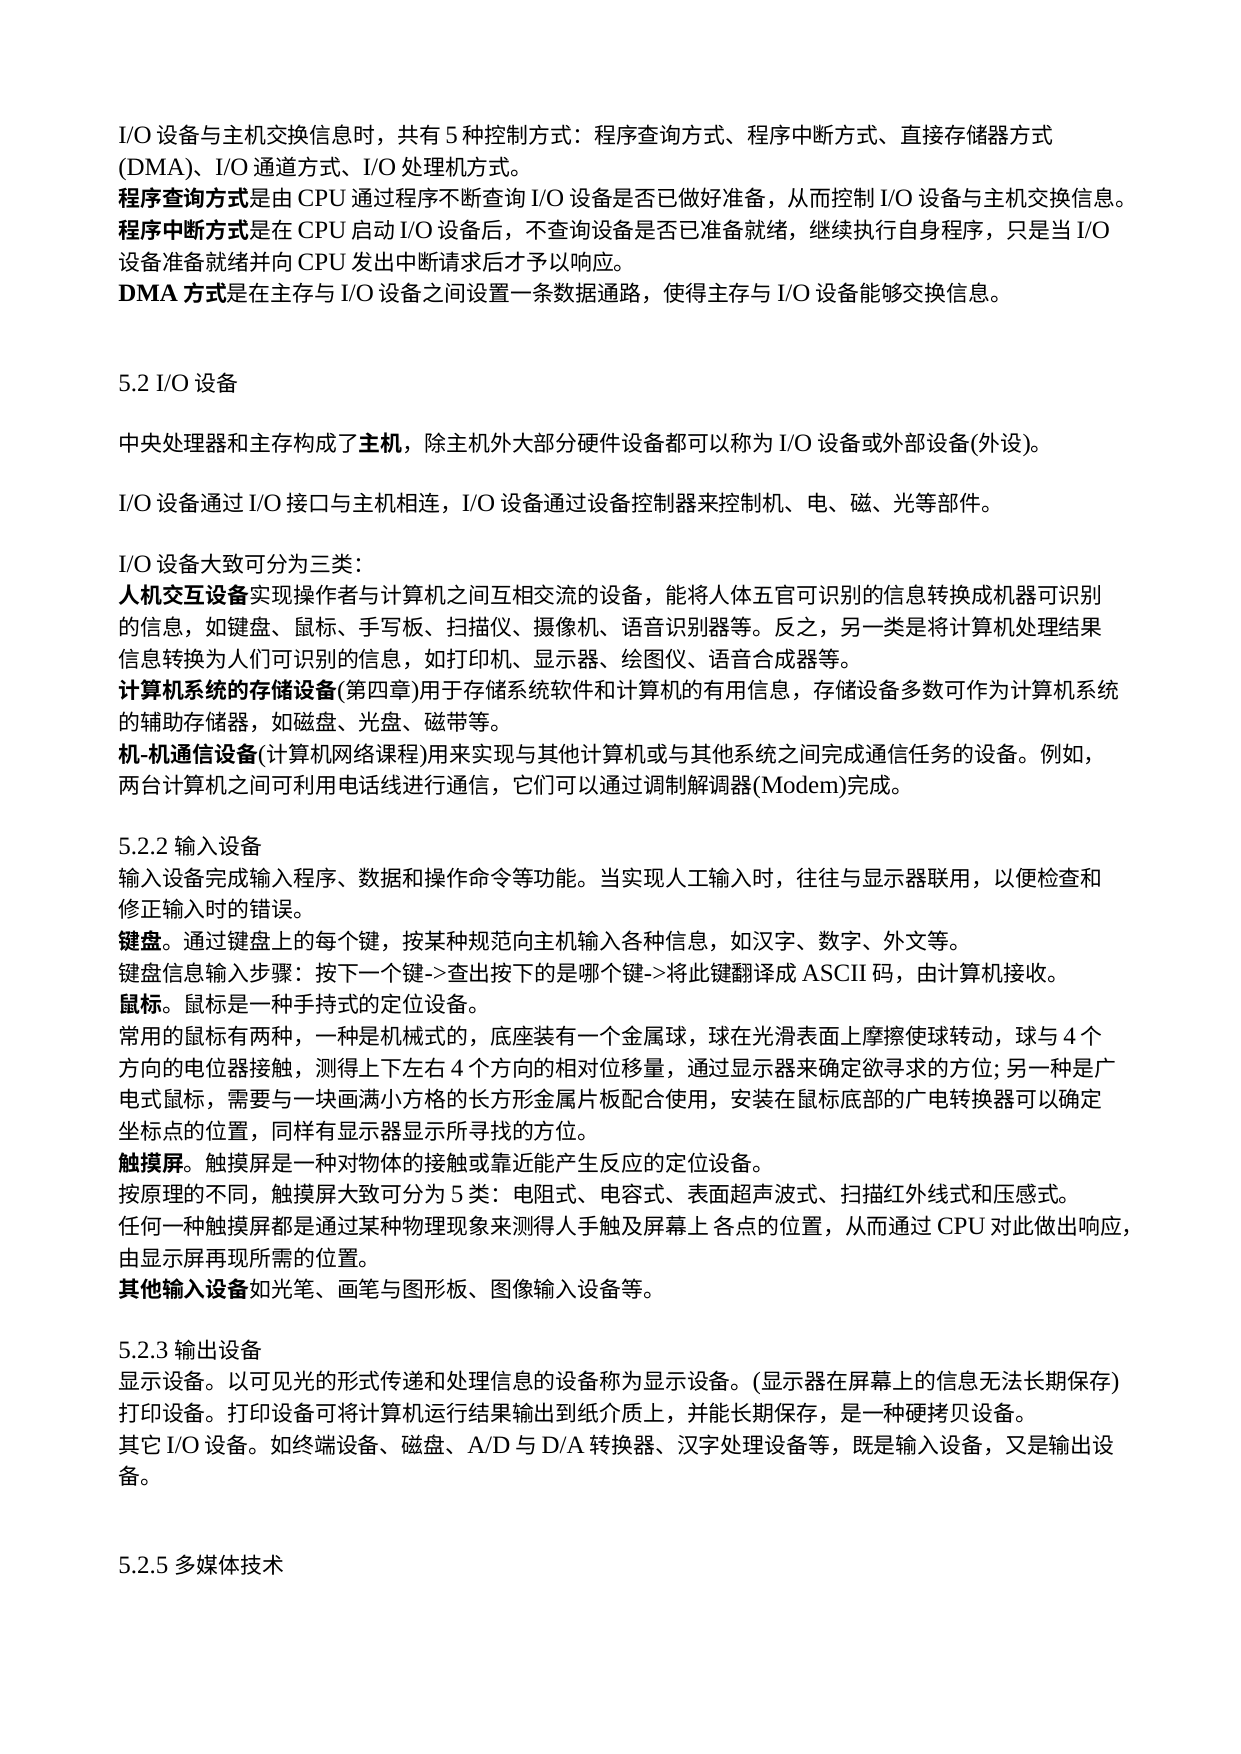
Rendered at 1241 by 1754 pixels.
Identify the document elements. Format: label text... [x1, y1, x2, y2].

text 程序中断方式是在CPU启动I/O设备后，不查询设备是否已准备就绪，继续执行自身程序，只是当I/O设备准备就绪并向CPU发出中断请求后才予以响应。 [118, 213, 1122, 276]
text 中央处理器和主存构成了主机，除主机外大部分硬件设备都可以称为I/O设备或外部设备(外设)。 [118, 426, 1122, 458]
text 常用的鼠标有两种，一种是机械式的，底座装有一个金属球，球在光滑表面上摩擦使球转动，球与4个方向的电位器接触，测得上下左右4个方向的相对位移量，通过显示器来确定欲寻求的方位; 另一种是广电式鼠标，需要与一块画满小方格的长方形金属片板配合使用，安装在鼠标底部的广电转换器可以确定坐标点的位置，同样有显示器显示所寻找的方位。 [118, 1019, 1122, 1146]
text 人机交互设备实现操作者与计算机之间互相交流的设备，能将人体五官可识别的信息转换成机器可识别的信息，如键盘、鼠标、手写板、扫描仪、摄像机、语音识别器等。反之，另一类是将计算机处理结果信息转换为人们可识别的信息，如打印机、显示器、绘图仪、语音合成器等。 [118, 578, 1122, 673]
text 任何一种触摸屏都是通过某种物理现象来测得人手触及屏幕上 各点的位置，从而通过CPU对此做出响应，由显示屏再现所需的位置。 [118, 1209, 1122, 1272]
text DMA方式是在主存与I/O设备之间设置一条数据通路，使得主存与I/O设备能够交换信息。 [118, 276, 1122, 308]
text 5.2.2 输入设备 [118, 829, 1122, 861]
text 5.2.5 多媒体技术 [118, 1548, 1122, 1580]
text 5.2 I/O设备 [118, 366, 1122, 397]
text 键盘。通过键盘上的每个键，按某种规范向主机输入各种信息，如汉字、数字、外文等。 [118, 924, 1122, 956]
text 键盘信息输入步骤：按下一个键->查出按下的是哪个键->将此键翻译成ASCII码，由计算机接收。 [118, 956, 1122, 987]
text I/O设备与主机交换信息时，共有5种控制方式：程序查询方式、程序中断方式、直接存储器方式(DMA)、I/O通道方式、I/O处理机方式。 [118, 118, 1122, 181]
text 其他输入设备如光笔、画笔与图形板、图像输入设备等。 [118, 1272, 1122, 1304]
text 鼠标。鼠标是一种手持式的定位设备。 [118, 987, 1122, 1019]
text 5.2.3 输出设备 [118, 1333, 1122, 1364]
text 机-机通信设备(计算机网络课程)用来实现与其他计算机或与其他系统之间完成通信任务的设备。例如，两台计算机之间可利用电话线进行通信，它们可以通过调制解调器(Modem)完成。 [118, 737, 1122, 800]
text 触摸屏。触摸屏是一种对物体的接触或靠近能产生反应的定位设备。 [118, 1146, 1122, 1177]
text I/O设备大致可分为三类： [118, 547, 1122, 578]
text 打印设备。打印设备可将计算机运行结果输出到纸介质上，并能长期保存，是一种硬拷贝设备。 [118, 1396, 1122, 1428]
text I/O设备通过I/O接口与主机相连，I/O设备通过设备控制器来控制机、电、磁、光等部件。 [118, 486, 1122, 518]
text 显示设备。以可见光的形式传递和处理信息的设备称为显示设备。(显示器在屏幕上的信息无法长期保存) [118, 1364, 1122, 1396]
text 按原理的不同，触摸屏大致可分为5类：电阻式、电容式、表面超声波式、扫描红外线式和压感式。 [118, 1177, 1122, 1209]
text 程序查询方式是由CPU通过程序不断查询I/O设备是否已做好准备，从而控制I/O设备与主机交换信息。 [118, 181, 1122, 213]
text 其它I/O设备。如终端设备、磁盘、A/D与D/A转换器、汉字处理设备等，既是输入设备，又是输出设备。 [118, 1428, 1122, 1491]
text 计算机系统的存储设备(第四章)用于存储系统软件和计算机的有用信息，存储设备多数可作为计算机系统的辅助存储器，如磁盘、光盘、磁带等。 [118, 673, 1122, 737]
text 输入设备完成输入程序、数据和操作命令等功能。当实现人工输入时，往往与显示器联用，以便检查和修正输入时的错误。 [118, 861, 1122, 924]
